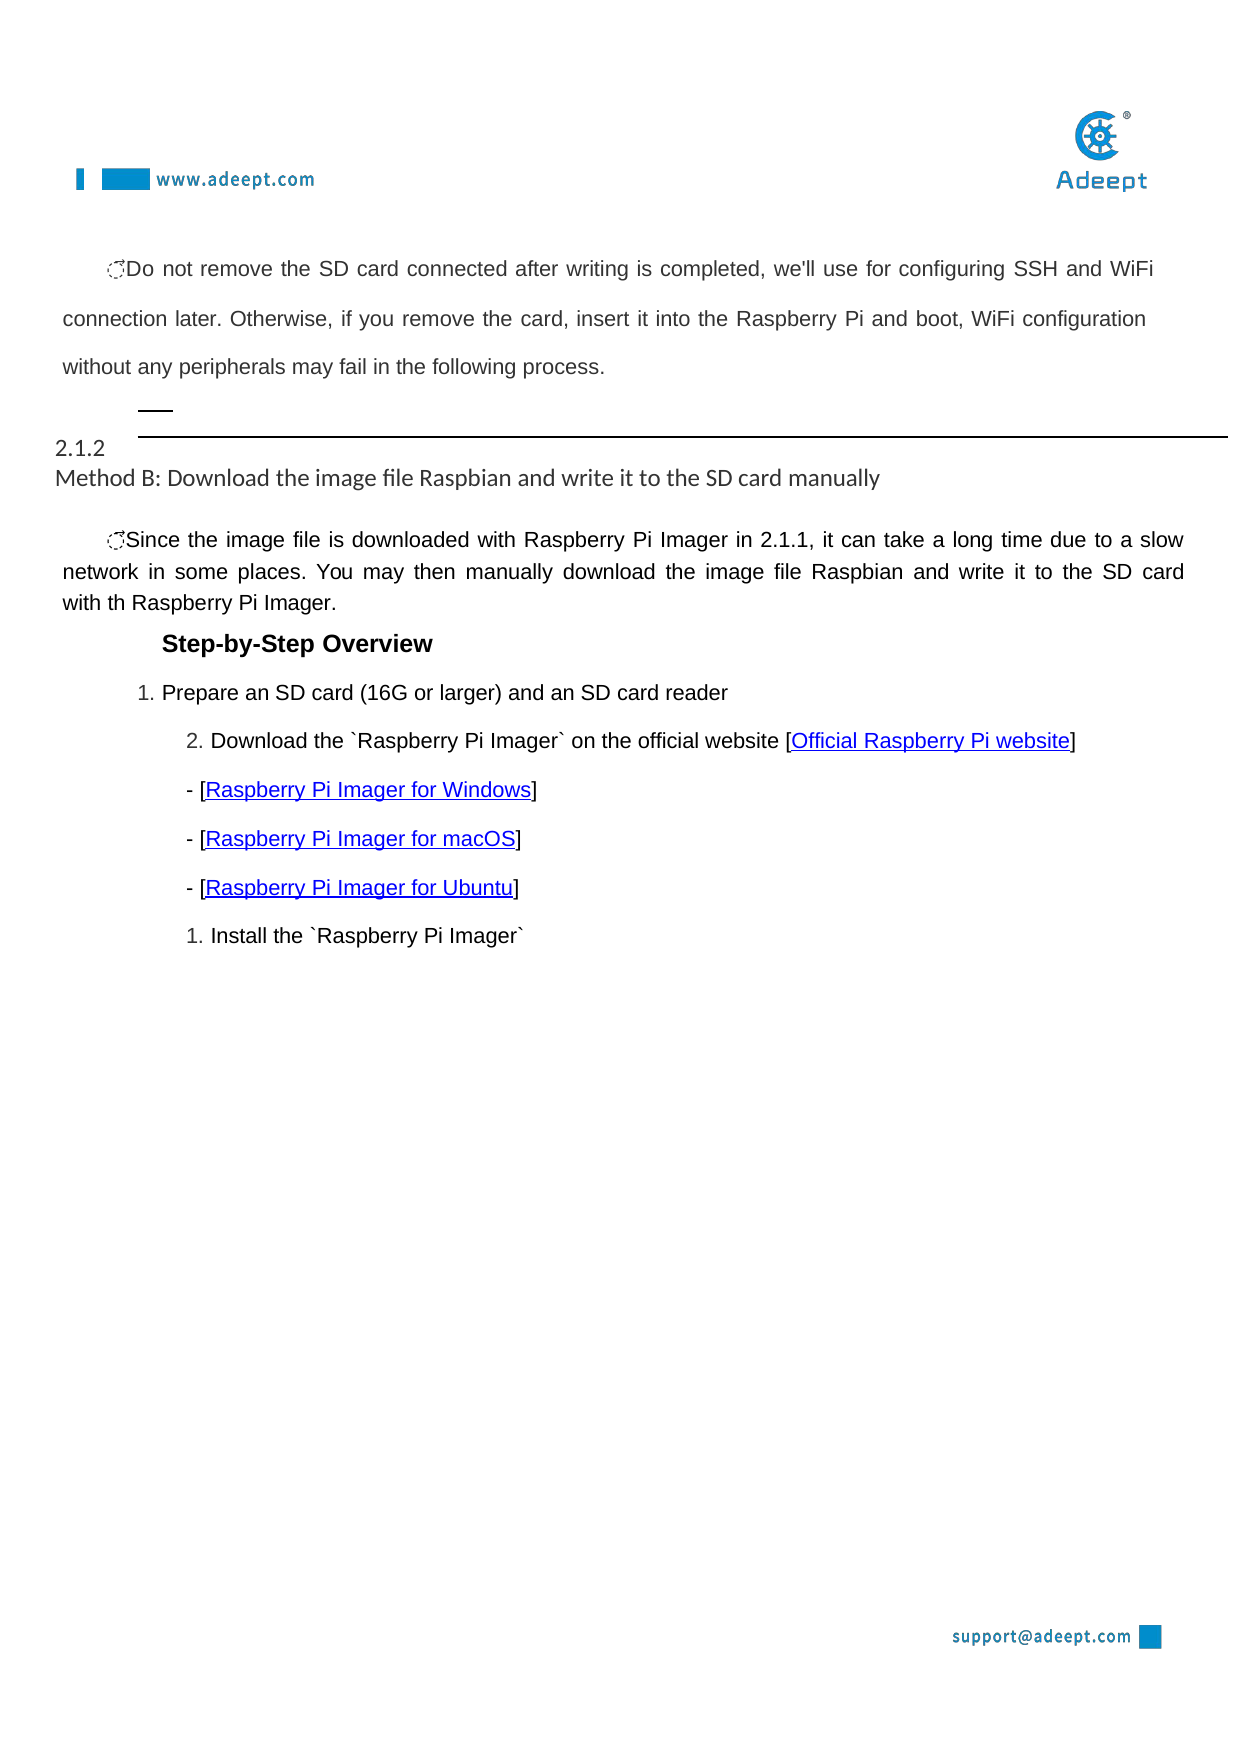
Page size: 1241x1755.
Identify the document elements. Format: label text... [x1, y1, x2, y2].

picture [947, 1625, 1139, 1649]
text connection later. Otherwise, if you remove the card, insert it into the Raspberry Pi and boot, WiFi configuration without any peripherals may fail in the following process. [62, 306, 1174, 379]
text ⃗Since the image file is downloaded with Raspberry Pi Imager in 2.1.1, it can take a long time due to a slow network in some places. You may then manually download the image file Raspbian and write it to the SD card with th Raspberry Pi Imager. [62, 524, 1184, 615]
list Prepare an SD card (16G or larger) and an SD card reader [62, 679, 1195, 704]
list [Raspberry Pi Imager for Windows] [186, 777, 1195, 802]
subtitle Method B: Download the image file Raspbian and write it to the SD card manually [54, 432, 1195, 493]
picture [1056, 111, 1147, 192]
picture [75, 167, 343, 191]
text Step-by-Step Overview [162, 629, 1195, 657]
list Download the `Raspberry Pi Imager` on the official website [Official Raspberry Pi website] [186, 728, 1195, 753]
list Install the `Raspberry Pi Imager` [186, 923, 1195, 948]
text ⃗Do not remove the SD card connected after writing is completed, we'll use for configuring SSH and WiFi [62, 248, 1195, 283]
list [Raspberry Pi Imager for Ubuntu] [186, 874, 1195, 899]
list [Raspberry Pi Imager for macOS] [186, 826, 1195, 851]
